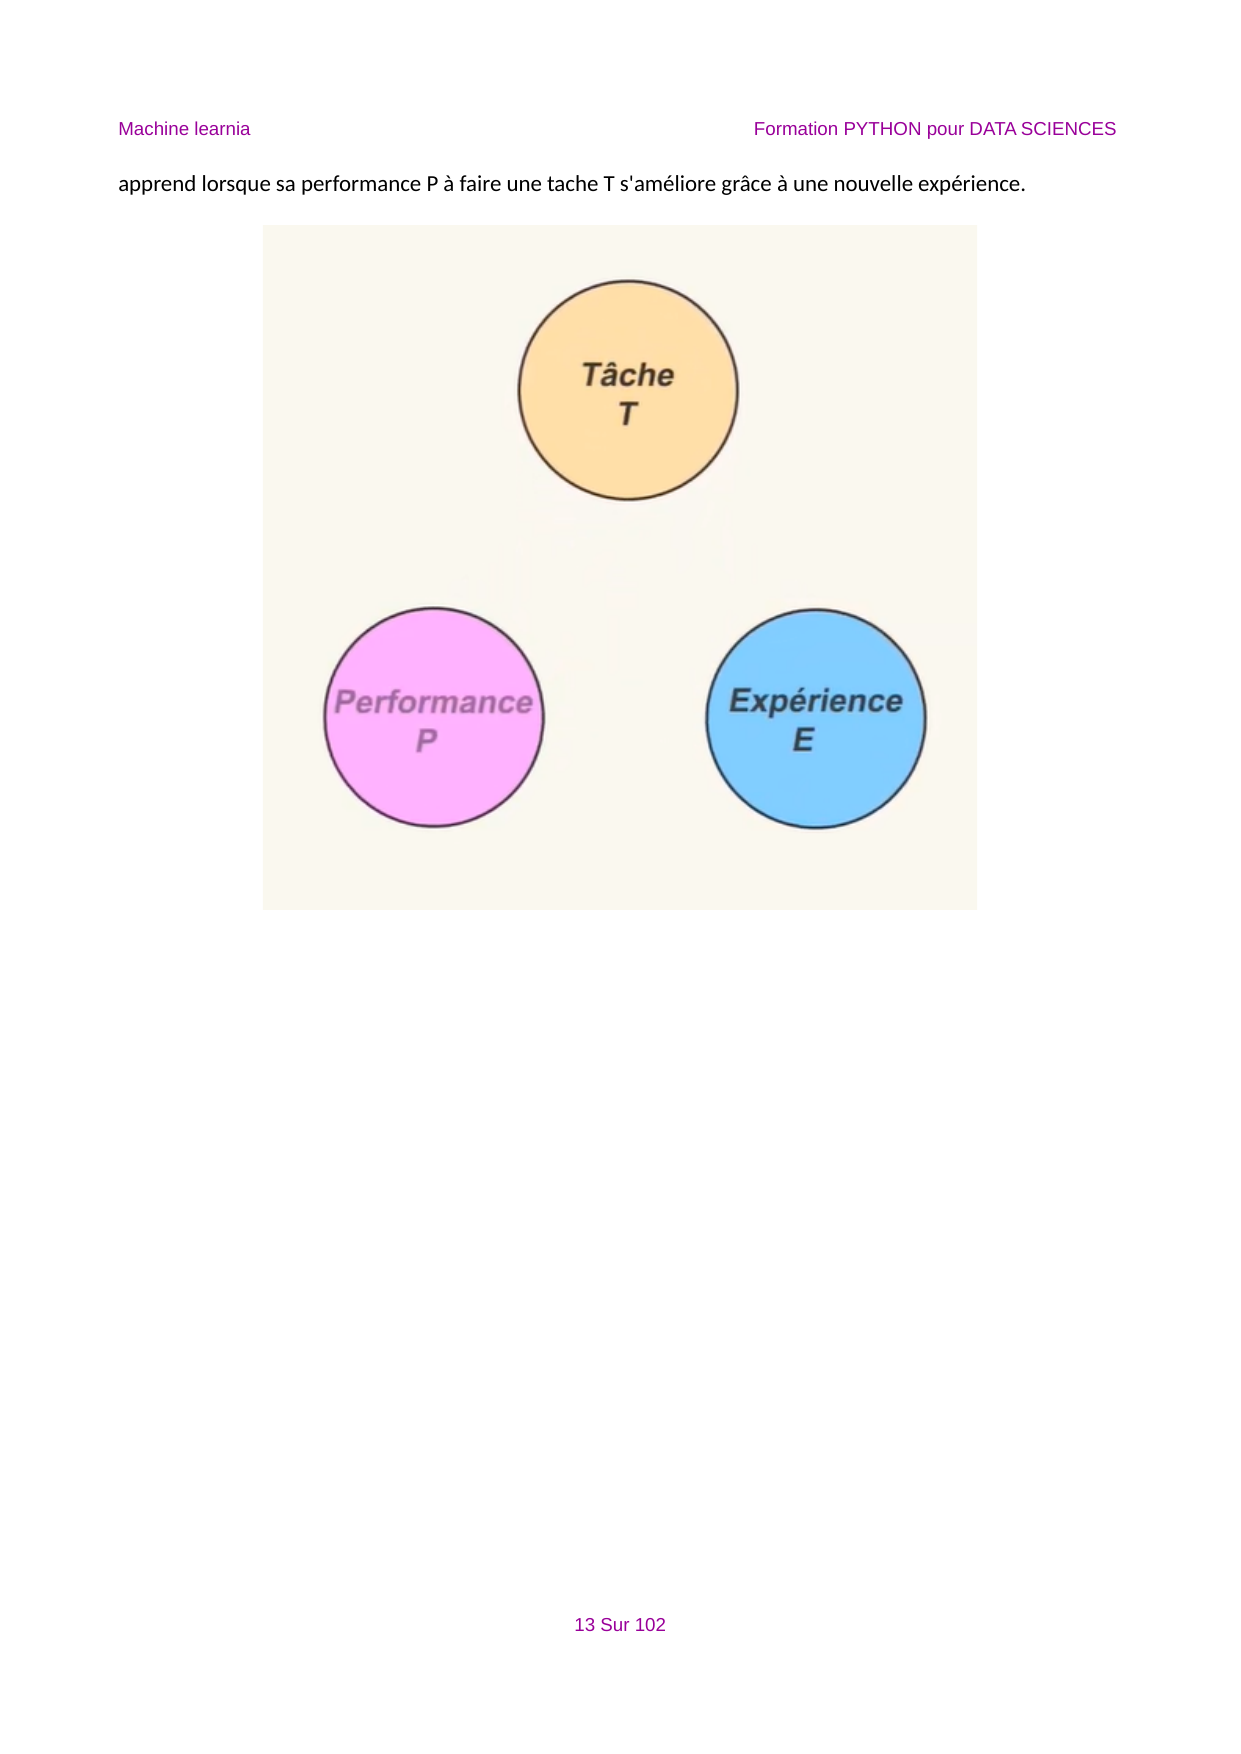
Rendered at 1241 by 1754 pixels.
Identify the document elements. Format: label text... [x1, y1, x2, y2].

text apprend lorsque sa performance P à faire une tache T s'améliore grâce à une nouvelle expérience. [118, 169, 1122, 197]
picture [262, 225, 978, 910]
